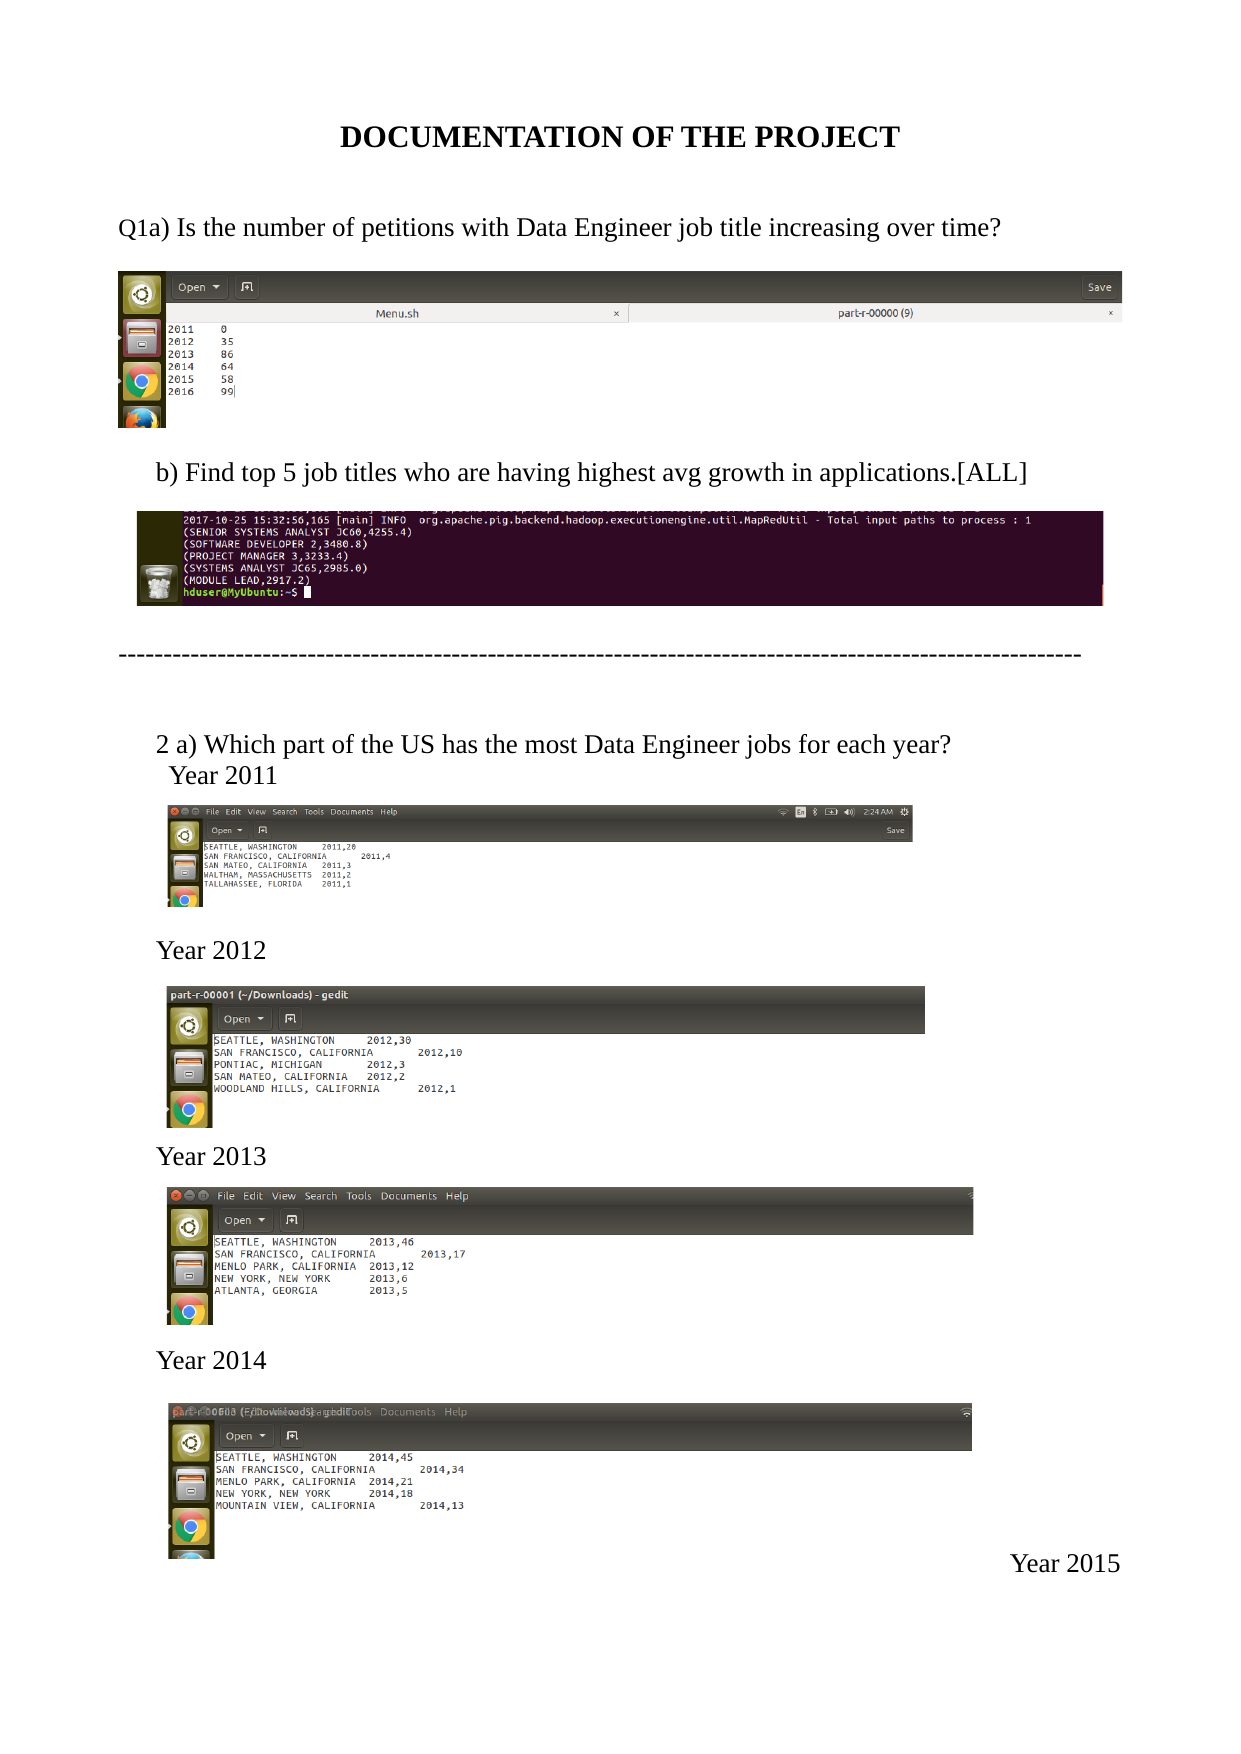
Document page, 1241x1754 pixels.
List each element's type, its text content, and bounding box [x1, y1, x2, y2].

text Year 2014 [156, 1344, 1122, 1375]
text Q1a) Is the number of petitions with Data Engineer job title increasing over time? [118, 212, 1122, 243]
picture [118, 271, 1123, 362]
text Year 2015 [156, 1547, 1122, 1579]
text DOCUMENTATION OF THE PROJECT [118, 118, 1122, 154]
text 2 a) Which part of the US has the most Data Engineer jobs for each year? [156, 728, 1122, 759]
text Year 2011 [156, 759, 1122, 790]
text ----------------------------------------------------------------------------------------------------------- [118, 637, 1122, 668]
text b) Find top 5 job titles who are having highest avg growth in applications.[ALL] [156, 457, 1122, 488]
text Year 2012 [156, 934, 1122, 965]
text Year 2013 [156, 1140, 1122, 1171]
